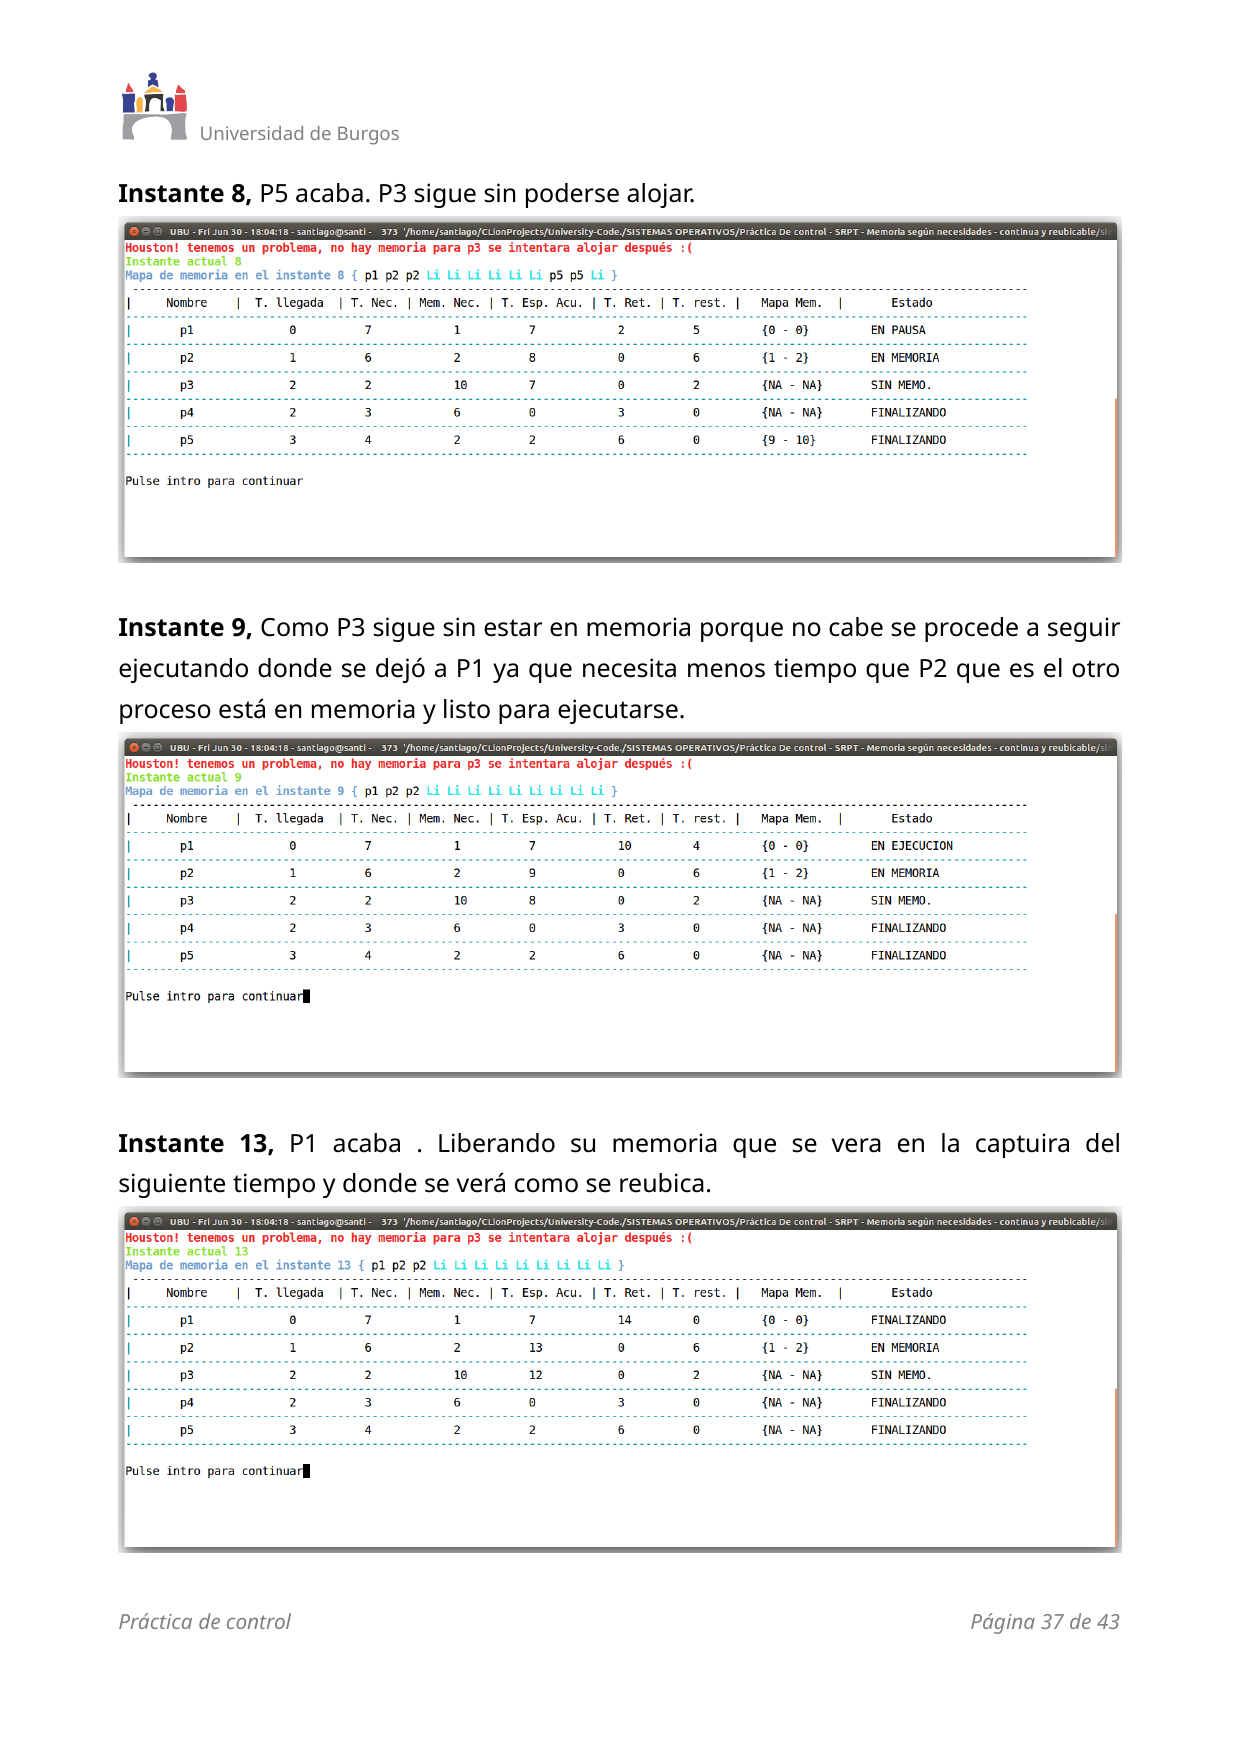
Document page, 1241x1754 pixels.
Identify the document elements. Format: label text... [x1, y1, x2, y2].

picture [118, 216, 1123, 563]
text Instante 13, P1 acaba . Liberando su memoria que se vera en la captuira del siguiente tiempo y donde se verá como se reubica. [118, 1125, 1122, 1200]
picture [118, 732, 1123, 1078]
text Instante 9, Como P3 sigue sin estar en memoria porque no cabe se procede a seguir ejecutando donde se dejó a P1 ya que necesita menos tiempo que P2 que es el otro proceso está en memoria y listo para ejecutarse. [118, 610, 1122, 726]
text Instante 8, P5 acaba. P3 sigue sin poderse alojar. [118, 176, 1122, 210]
picture [117, 72, 189, 142]
picture [118, 1206, 1123, 1553]
